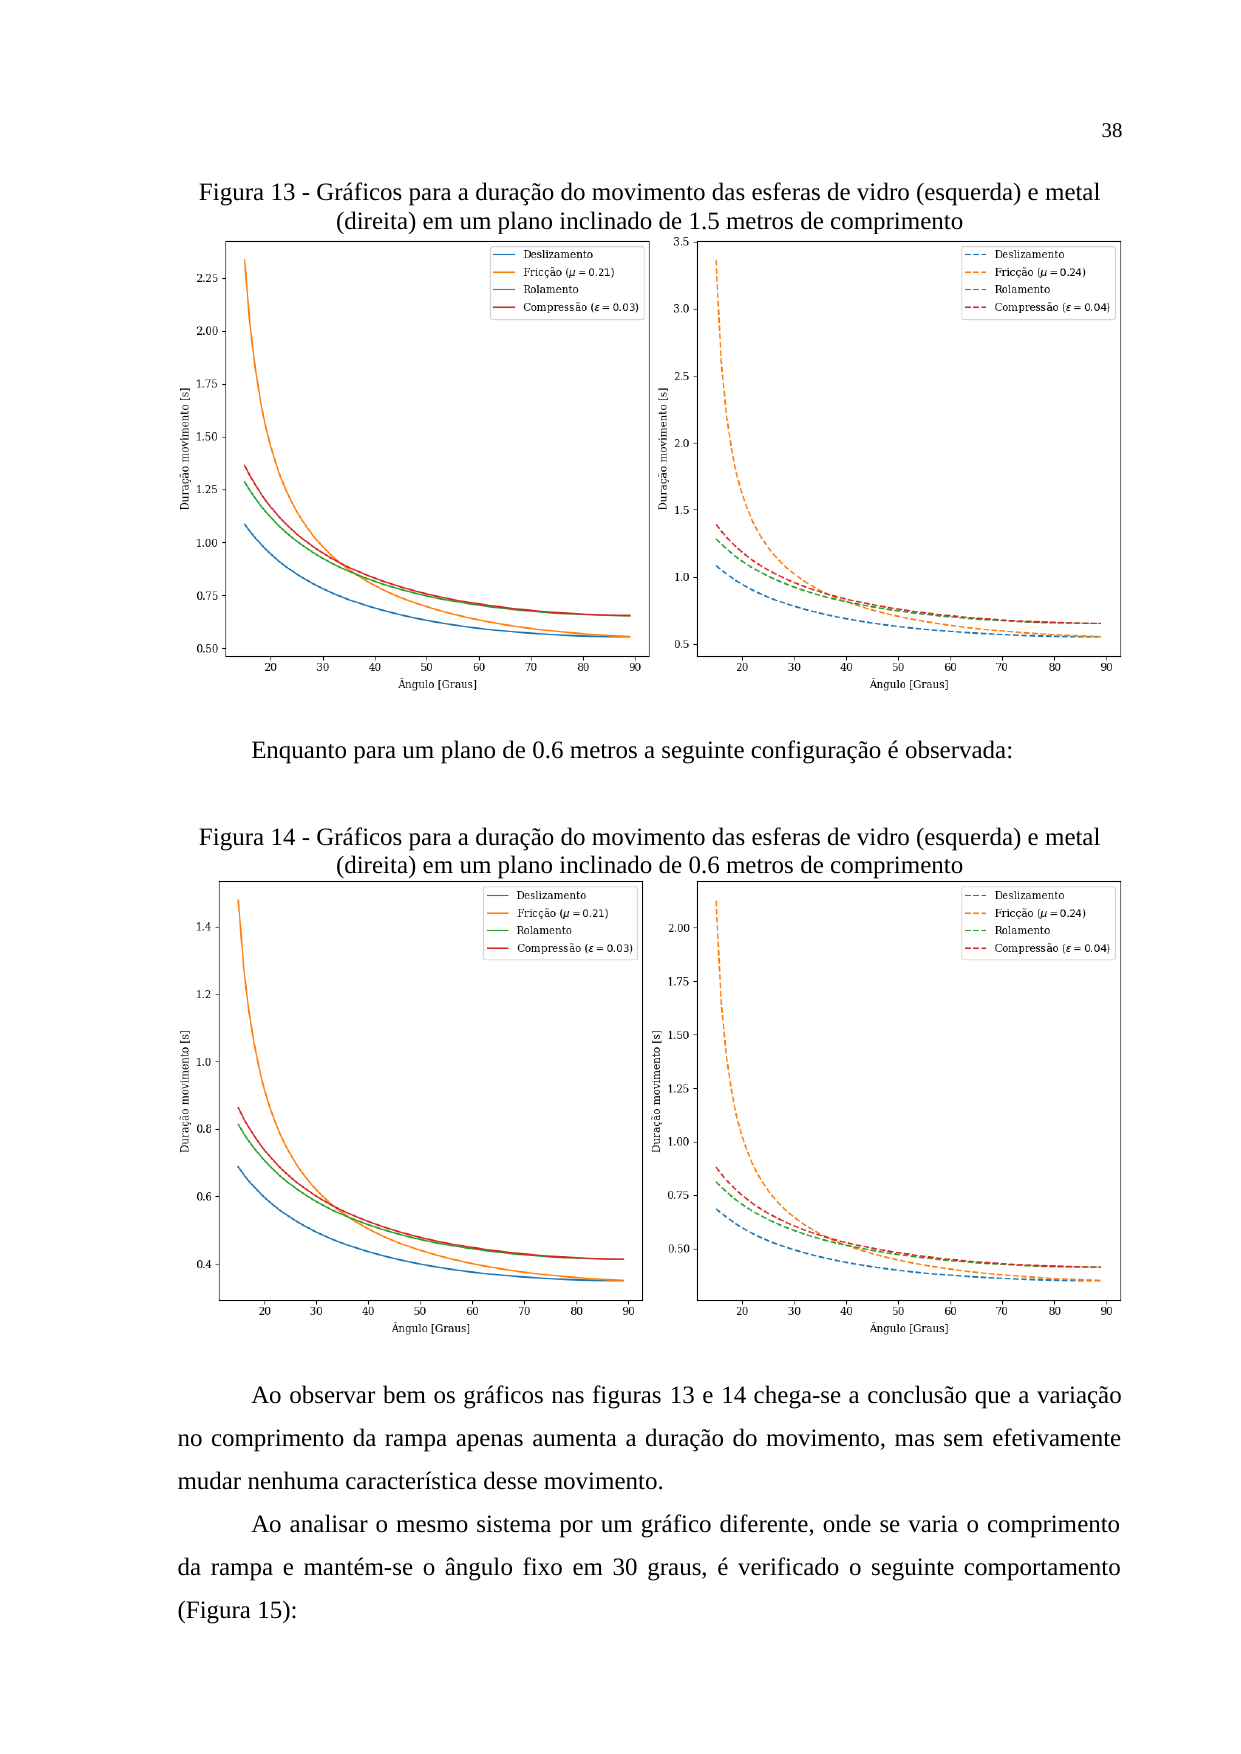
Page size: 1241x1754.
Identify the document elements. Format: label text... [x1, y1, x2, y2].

picture [177, 879, 1123, 1337]
text Figura 13 - Gráficos para a duração do movimento das esferas de vidro (esquerda) e metal (direita) em um plano inclinado de 1.5 metros de comprimento [177, 177, 1122, 234]
picture [177, 234, 1123, 693]
text Figura 14 - Gráficos para a duração do movimento das esferas de vidro (esquerda) e metal (direita) em um plano inclinado de 0.6 metros de comprimento [177, 822, 1122, 879]
text Enquanto para um plano de 0.6 metros a seguinte configuração é observada: [177, 735, 1122, 764]
text Ao observar bem os gráficos nas figuras 13 e 14 chega-se a conclusão que a variação no comprimento da rampa apenas aumenta a duração do movimento, mas sem efetivamente mudar nenhuma característica desse movimento. [177, 1380, 1122, 1495]
text Ao analisar o mesmo sistema por um gráfico diferente, onde se varia o comprimento da rampa e mantém-se o ângulo fixo em 30 graus, é verificado o seguinte comportamento (Figura 15): [177, 1509, 1122, 1624]
